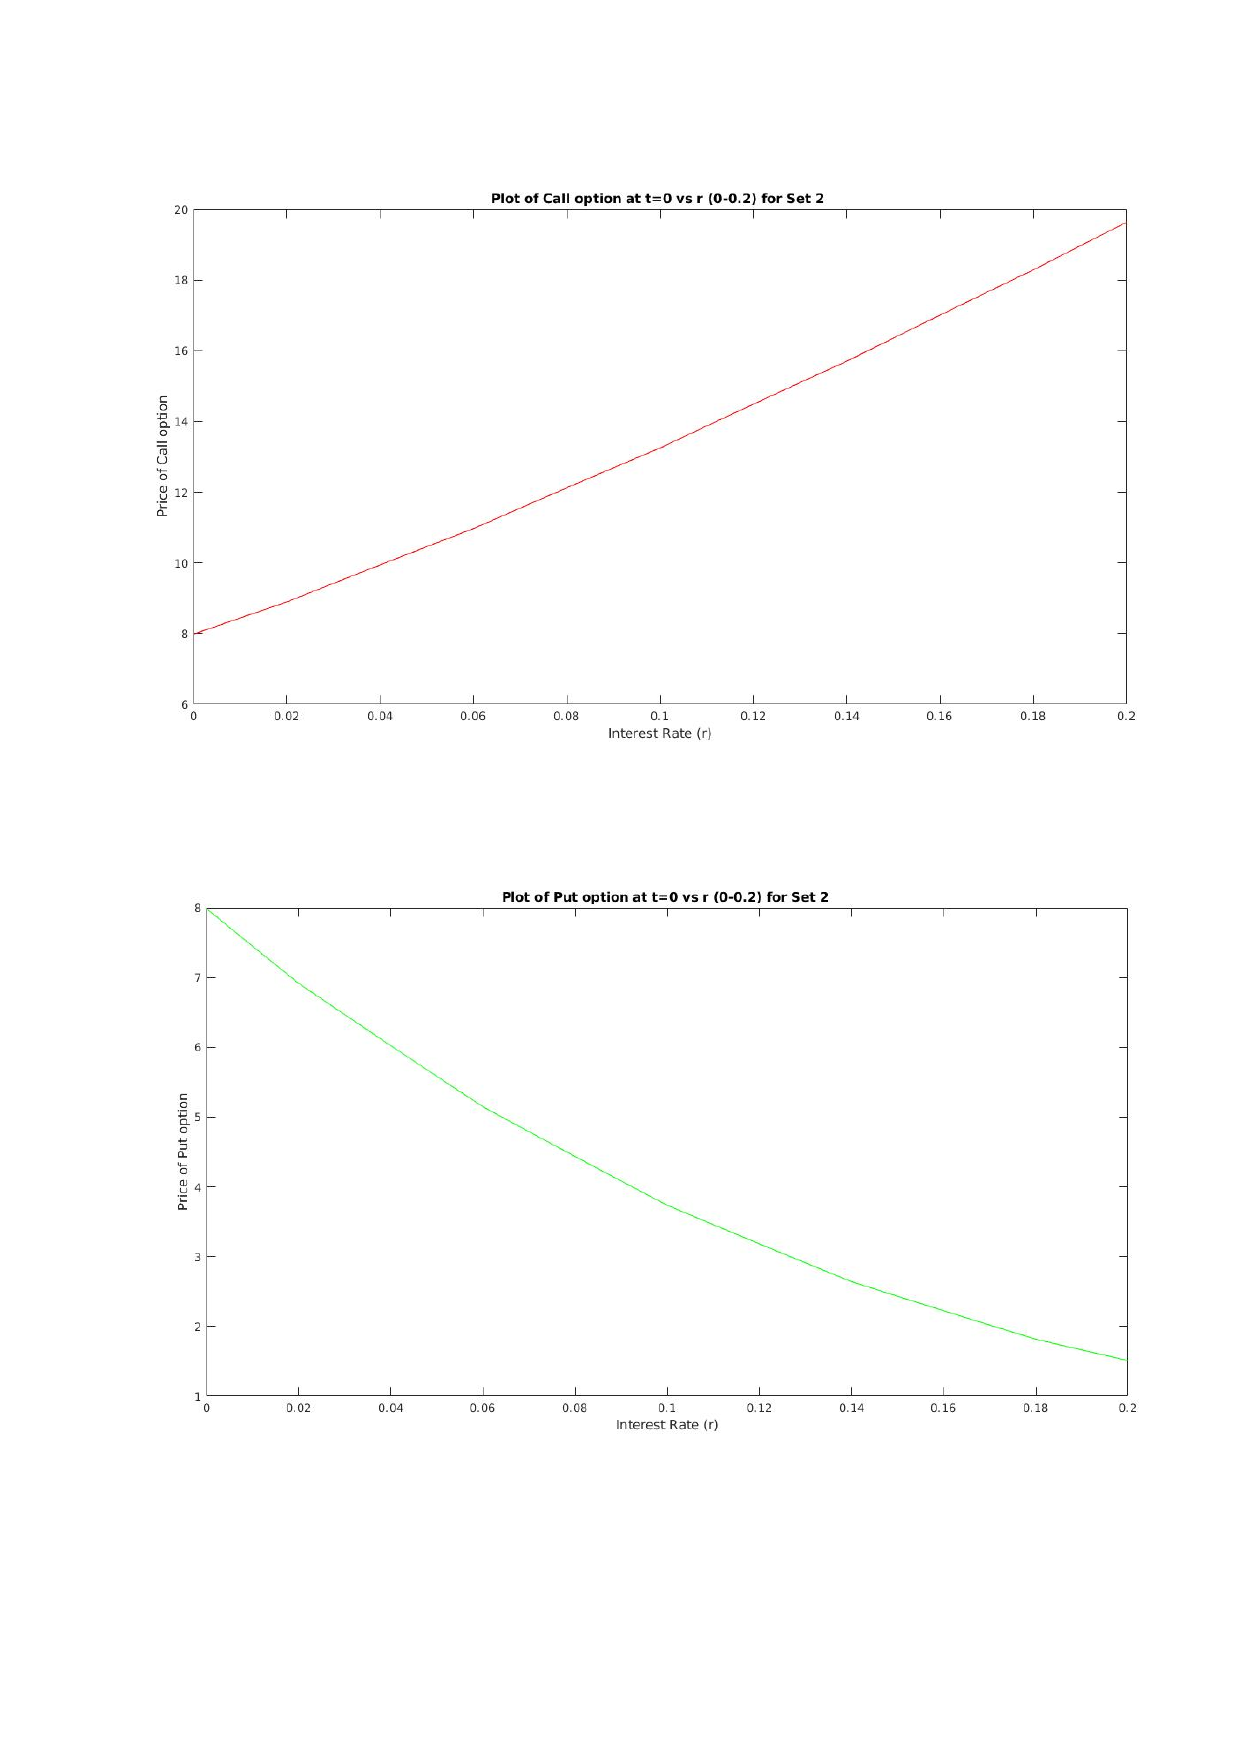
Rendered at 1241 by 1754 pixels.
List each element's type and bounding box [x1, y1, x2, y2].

picture [52, 862, 1241, 1462]
picture [36, 163, 1241, 771]
